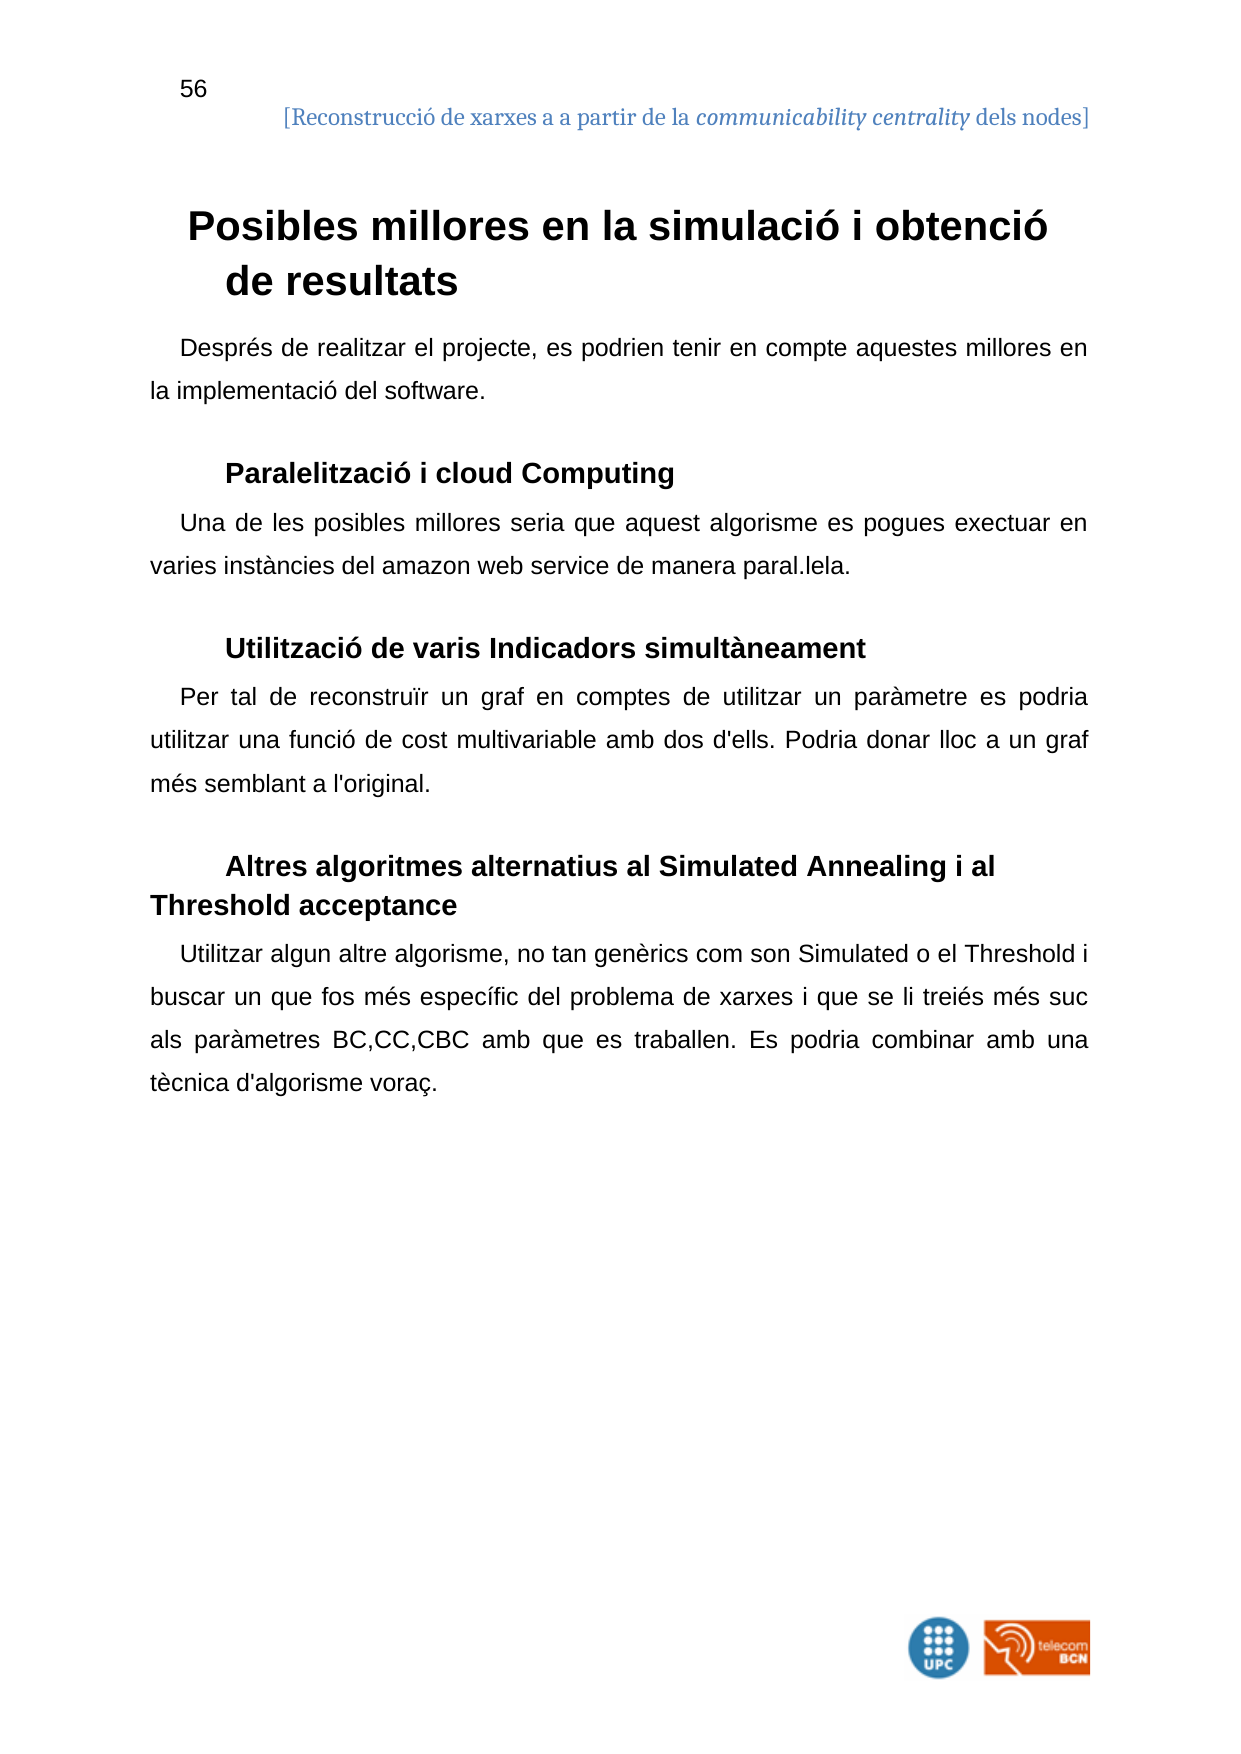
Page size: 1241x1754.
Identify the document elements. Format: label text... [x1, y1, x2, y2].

text Per tal de reconstruïr un graf en comptes de utilitzar un paràmetre es podria utilitzar una funció de cost multivariable amb dos d'ells. Podria donar lloc a un graf més semblant a l'original. [150, 682, 1090, 797]
text Després de realitzar el projecte, es podrien tenir en compte aquestes millores en la implementació del software. [150, 333, 1090, 404]
subtitle Paralelització i cloud Computing [150, 456, 1090, 490]
picture [904, 1614, 1091, 1681]
subtitle Posibles millores en la simulació i obtenció de resultats [187, 202, 1090, 305]
text Una de les posibles millores seria que aquest algorisme es pogues exectuar en varies instàncies del amazon web service de manera paral.lela. [150, 507, 1090, 579]
subtitle Utilització de varis Indicadors simultàneament [150, 631, 1090, 665]
subtitle Altres algoritmes alternatius al Simulated Annealing i al Threshold acceptance [150, 849, 1090, 921]
text Utilitzar algun altre algorisme, no tan genèrics com son Simulated o el Threshold i buscar un que fos més específic del problema de xarxes i que se li treiés més suc als paràmetres BC,CC,CBC amb que es traballen. Es podria combinar amb una tècnica d'algorisme voraç. [150, 939, 1090, 1097]
